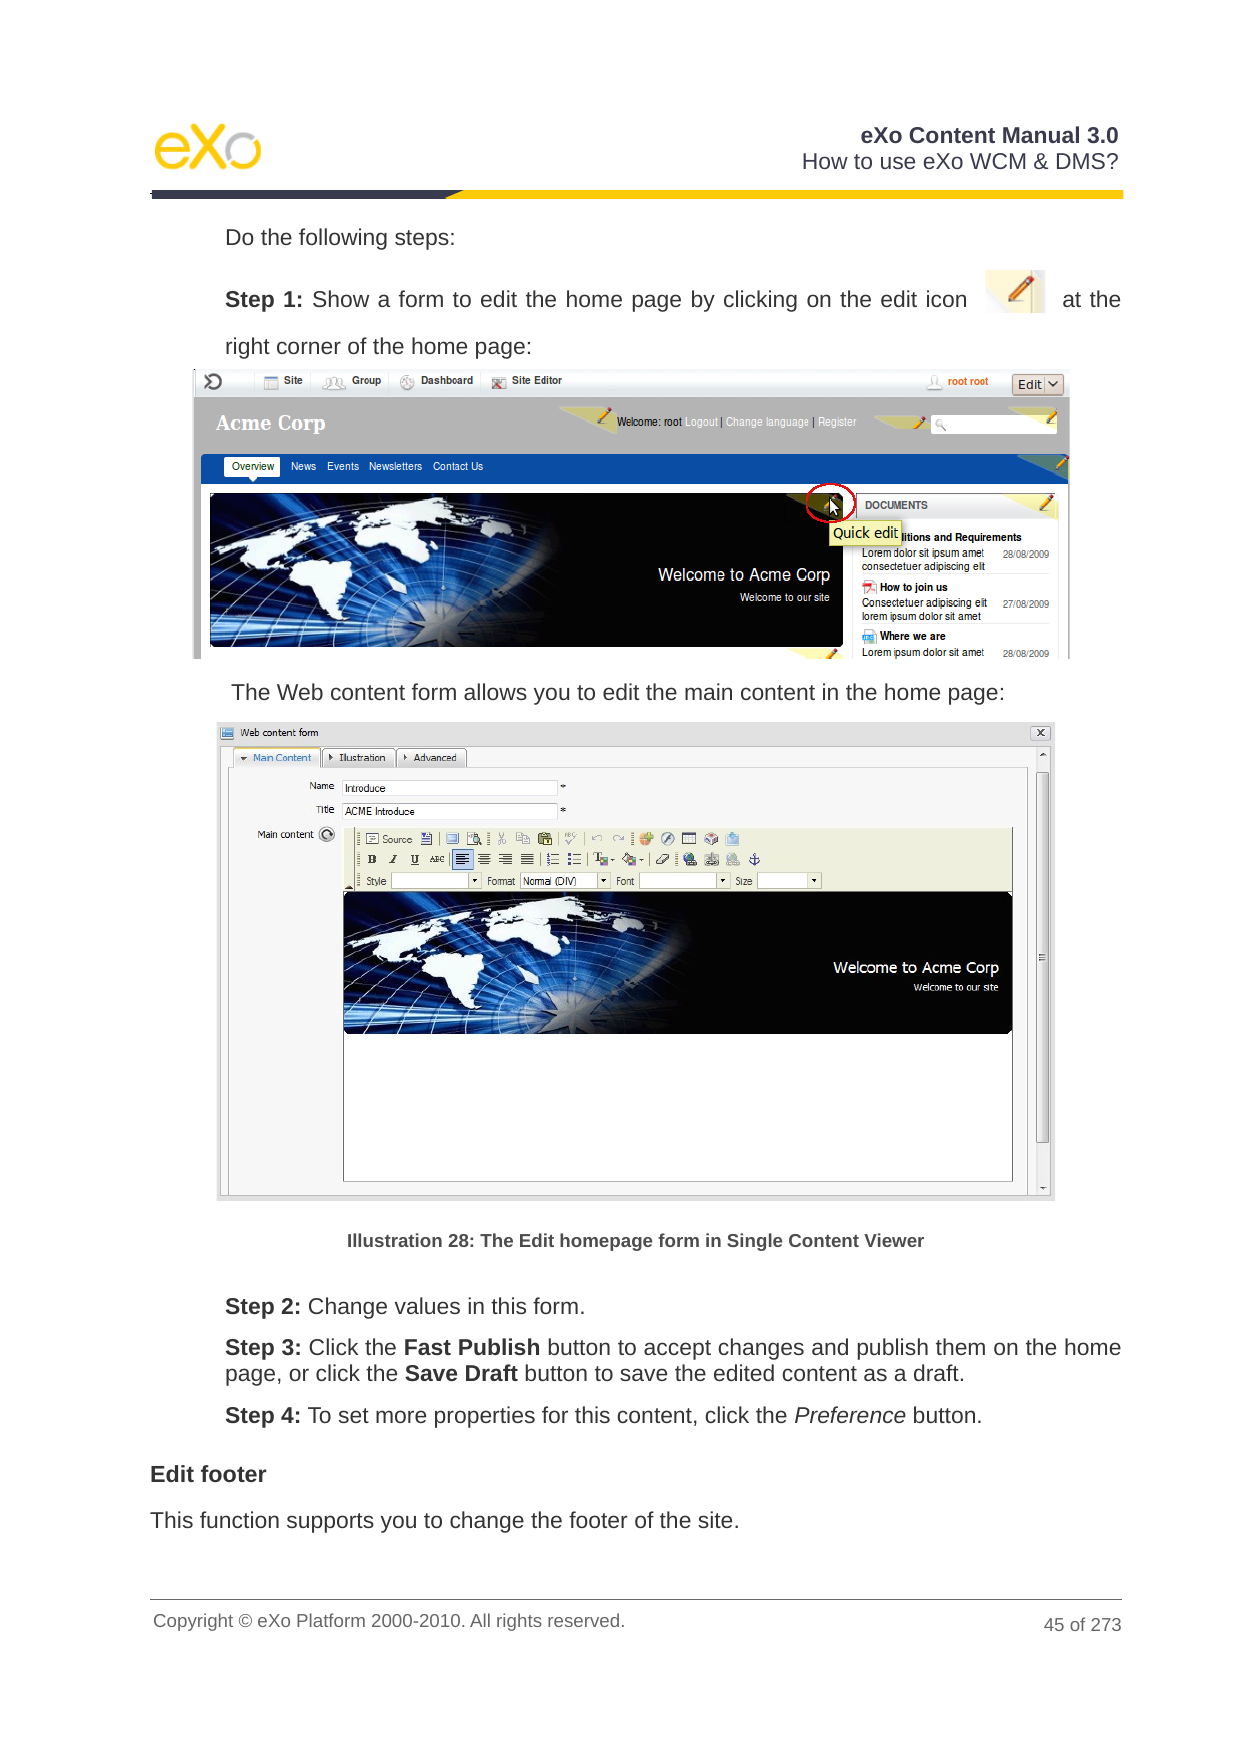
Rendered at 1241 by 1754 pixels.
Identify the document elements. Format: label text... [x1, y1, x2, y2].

list Illustration 28: The Edit homepage form in Single Content Viewer [195, 797, 1076, 1251]
picture [985, 270, 1047, 313]
text This function supports you to change the footer of the site. [150, 1507, 1122, 1534]
list Step 4: To set more properties for this content, click the Preference button. [187, 1402, 1122, 1428]
picture [216, 722, 1055, 1201]
picture [155, 123, 262, 170]
list Step 1: Show a form to edit the home page by clicking on the edit icon at the right corner of the home page: [187, 263, 1122, 360]
list Step 2: Change values in this form. [187, 1293, 1122, 1319]
list Do the following steps: [187, 223, 1122, 250]
list Step 3: Click the Fast Publish button to accept changes and publish them on the home page, or click the Save Draft button to save the edited content as a draft. [187, 1334, 1122, 1387]
picture [151, 190, 1124, 199]
subtitle Edit footer [150, 1461, 1122, 1487]
list The Web content form allows you to edit the main content in the home page: [187, 373, 1122, 706]
picture [192, 369, 1070, 659]
